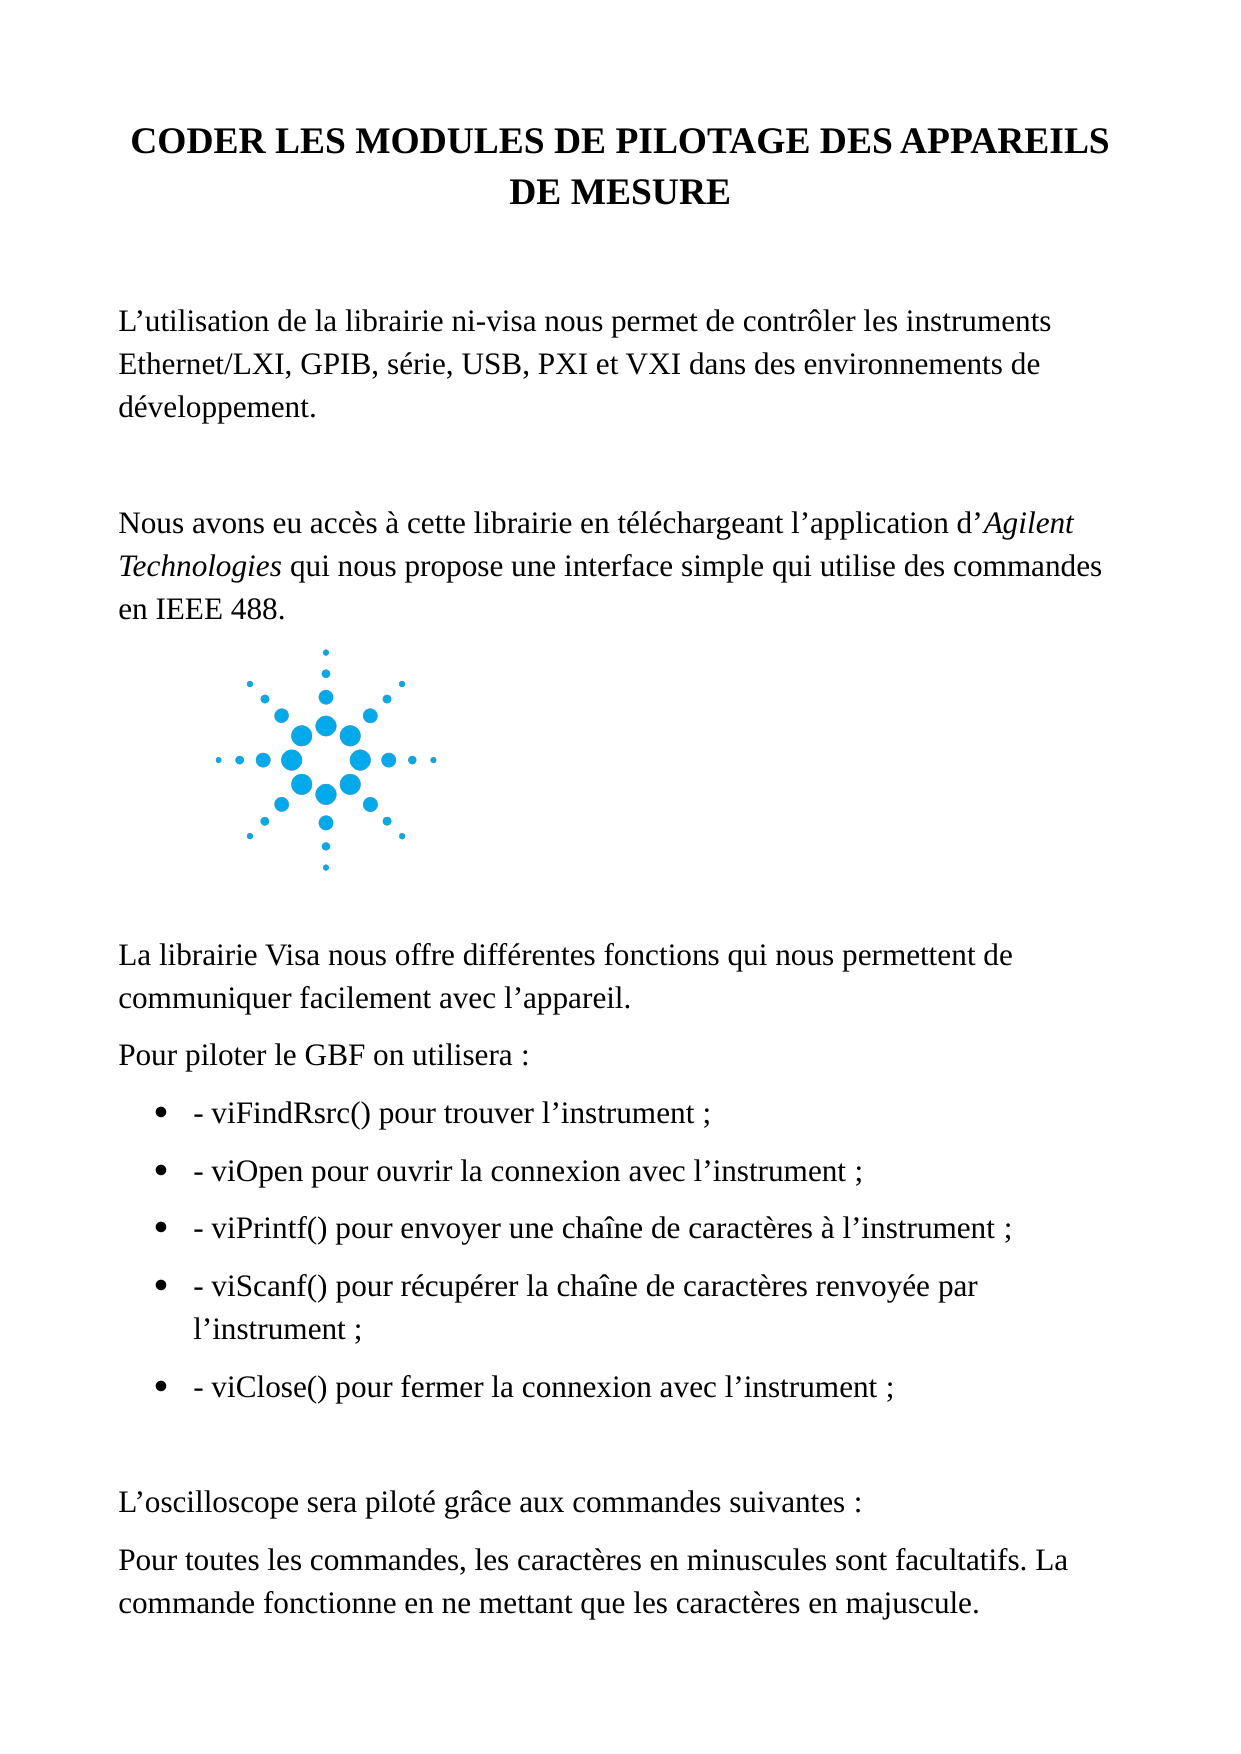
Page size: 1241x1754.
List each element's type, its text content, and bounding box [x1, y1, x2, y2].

list - viPrintf() pour envoyer une chaîne de caractères à l’instrument ; [156, 1210, 1122, 1246]
text L’utilisation de la librairie ni-visa nous permet de contrôler les instruments Ethernet/LXI, GPIB, série, USB, PXI et VXI dans des environnements de développement. [118, 302, 1122, 424]
text Pour toutes les commandes, les caractères en minuscules sont facultatifs. La commande fonctionne en ne mettant que les caractères en majuscule. [118, 1541, 1122, 1621]
list - viOpen pour ouvrir la connexion avec l’instrument ; [156, 1152, 1122, 1188]
picture [215, 649, 437, 871]
text L’oscilloscope sera piloté grâce aux commandes suivantes : [118, 1484, 1122, 1520]
text Pour piloter le GBF on utilisera : [118, 1037, 1122, 1073]
list - viScanf() pour récupérer la chaîne de caractères renvoyée par l’instrument ; [156, 1267, 1122, 1347]
text Nous avons eu accès à cette librairie en téléchargeant l’application d’Agilent Technologies qui nous propose une interface simple qui utilise des commandes en IEEE 488. [118, 504, 1122, 626]
list - viFindRsrc() pour trouver l’instrument ; [156, 1094, 1122, 1130]
list - viClose() pour fermer la connexion avec l’instrument ; [156, 1368, 1122, 1404]
text CODER LES MODULES DE PILOTAGE DES APPAREILS DE MESURE [118, 118, 1122, 213]
text La librairie Visa nous offre différentes fonctions qui nous permettent de communiquer facilement avec l’appareil. [118, 936, 1122, 1015]
